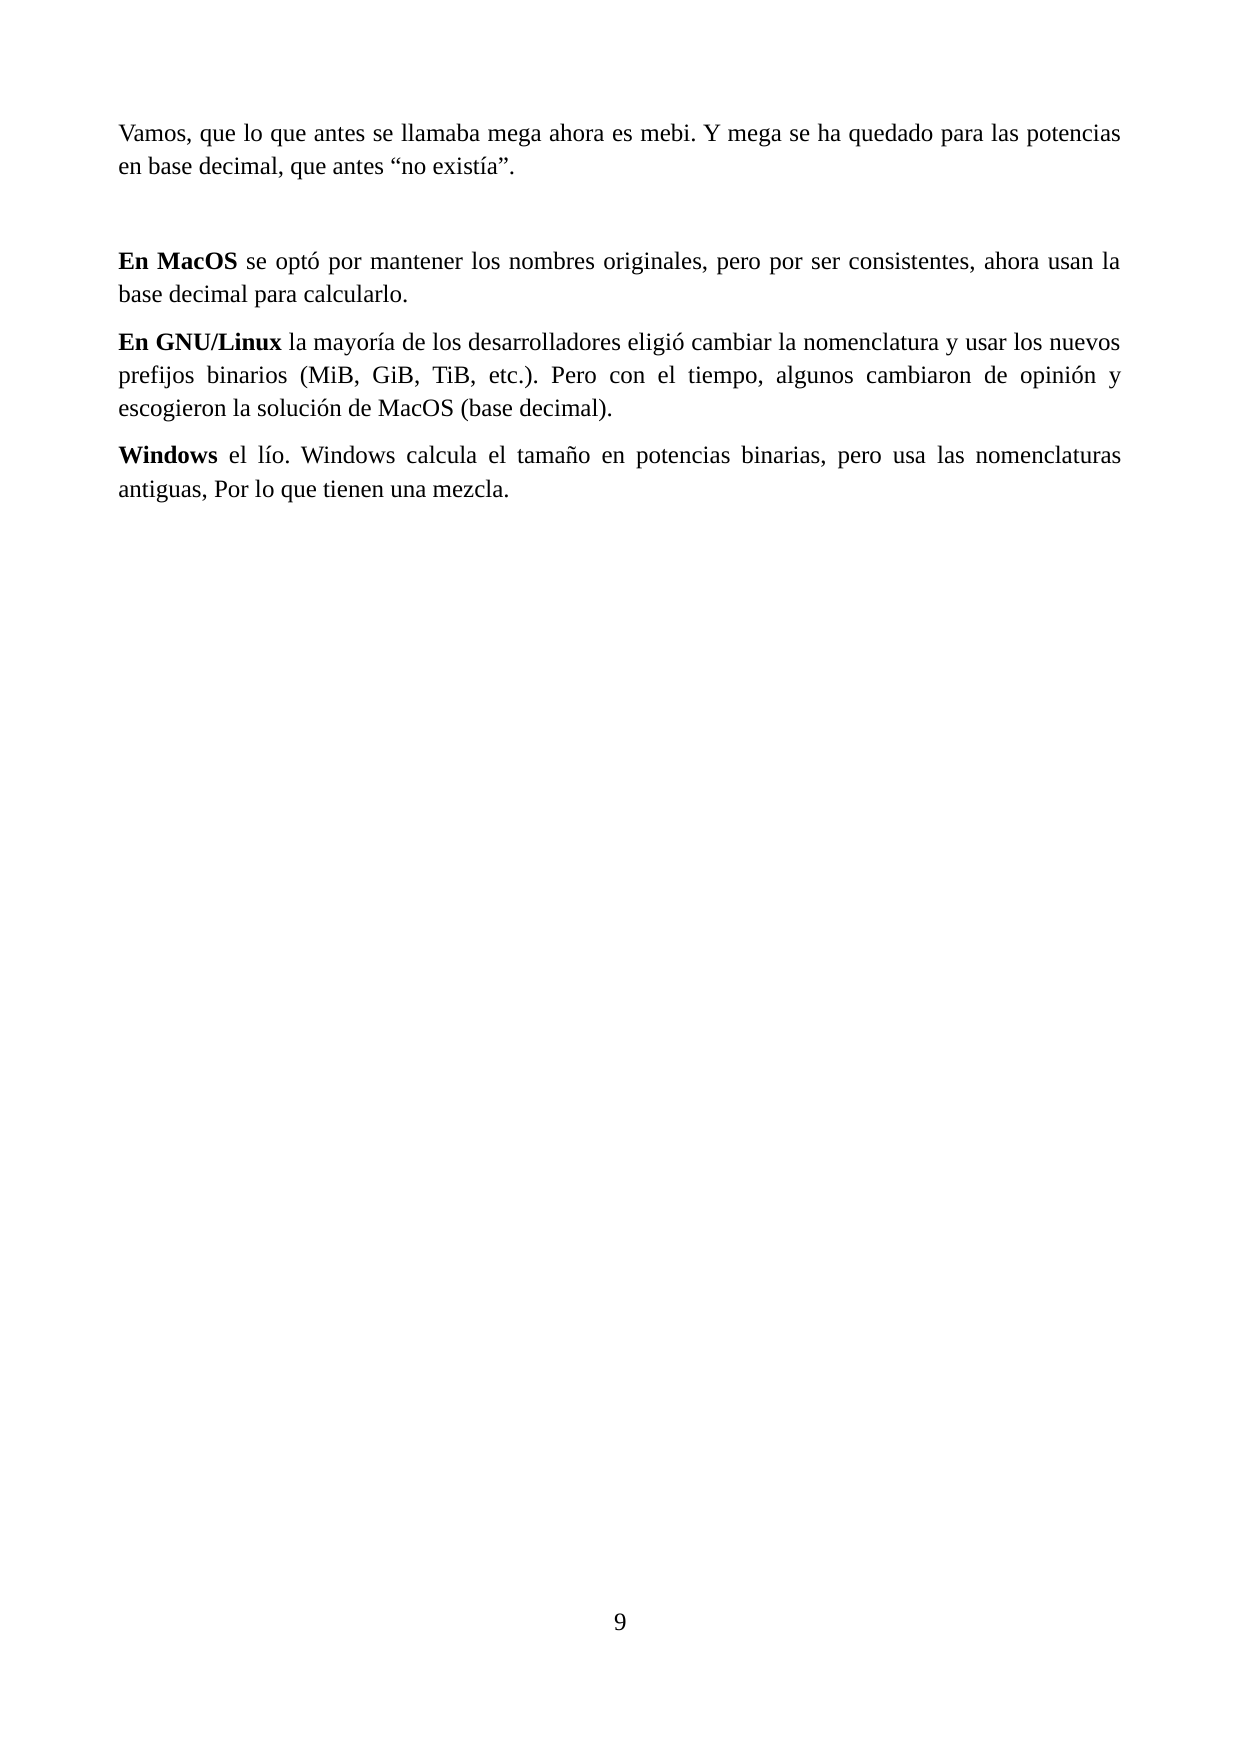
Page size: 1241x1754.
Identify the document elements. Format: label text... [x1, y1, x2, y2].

text Windows el lío. Windows calcula el tamaño en potencias binarias, pero usa las nomenclaturas antiguas, Por lo que tienen una mezcla. [118, 441, 1122, 502]
text En GNU/Linux la mayoría de los desarrolladores eligió cambiar la nomenclatura y usar los nuevos prefijos binarios (MiB, GiB, TiB, etc.). Pero con el tiempo, algunos cambiaron de opinión y escogieron la solución de MacOS (base decimal). [118, 327, 1122, 422]
text En MacOS se optó por mantener los nombres originales, pero por ser consistentes, ahora usan la base decimal para calcularlo. [118, 246, 1122, 308]
text Vamos, que lo que antes se llamaba mega ahora es mebi. Y mega se ha quedado para las potencias en base decimal, que antes “no existía”. [118, 118, 1122, 180]
